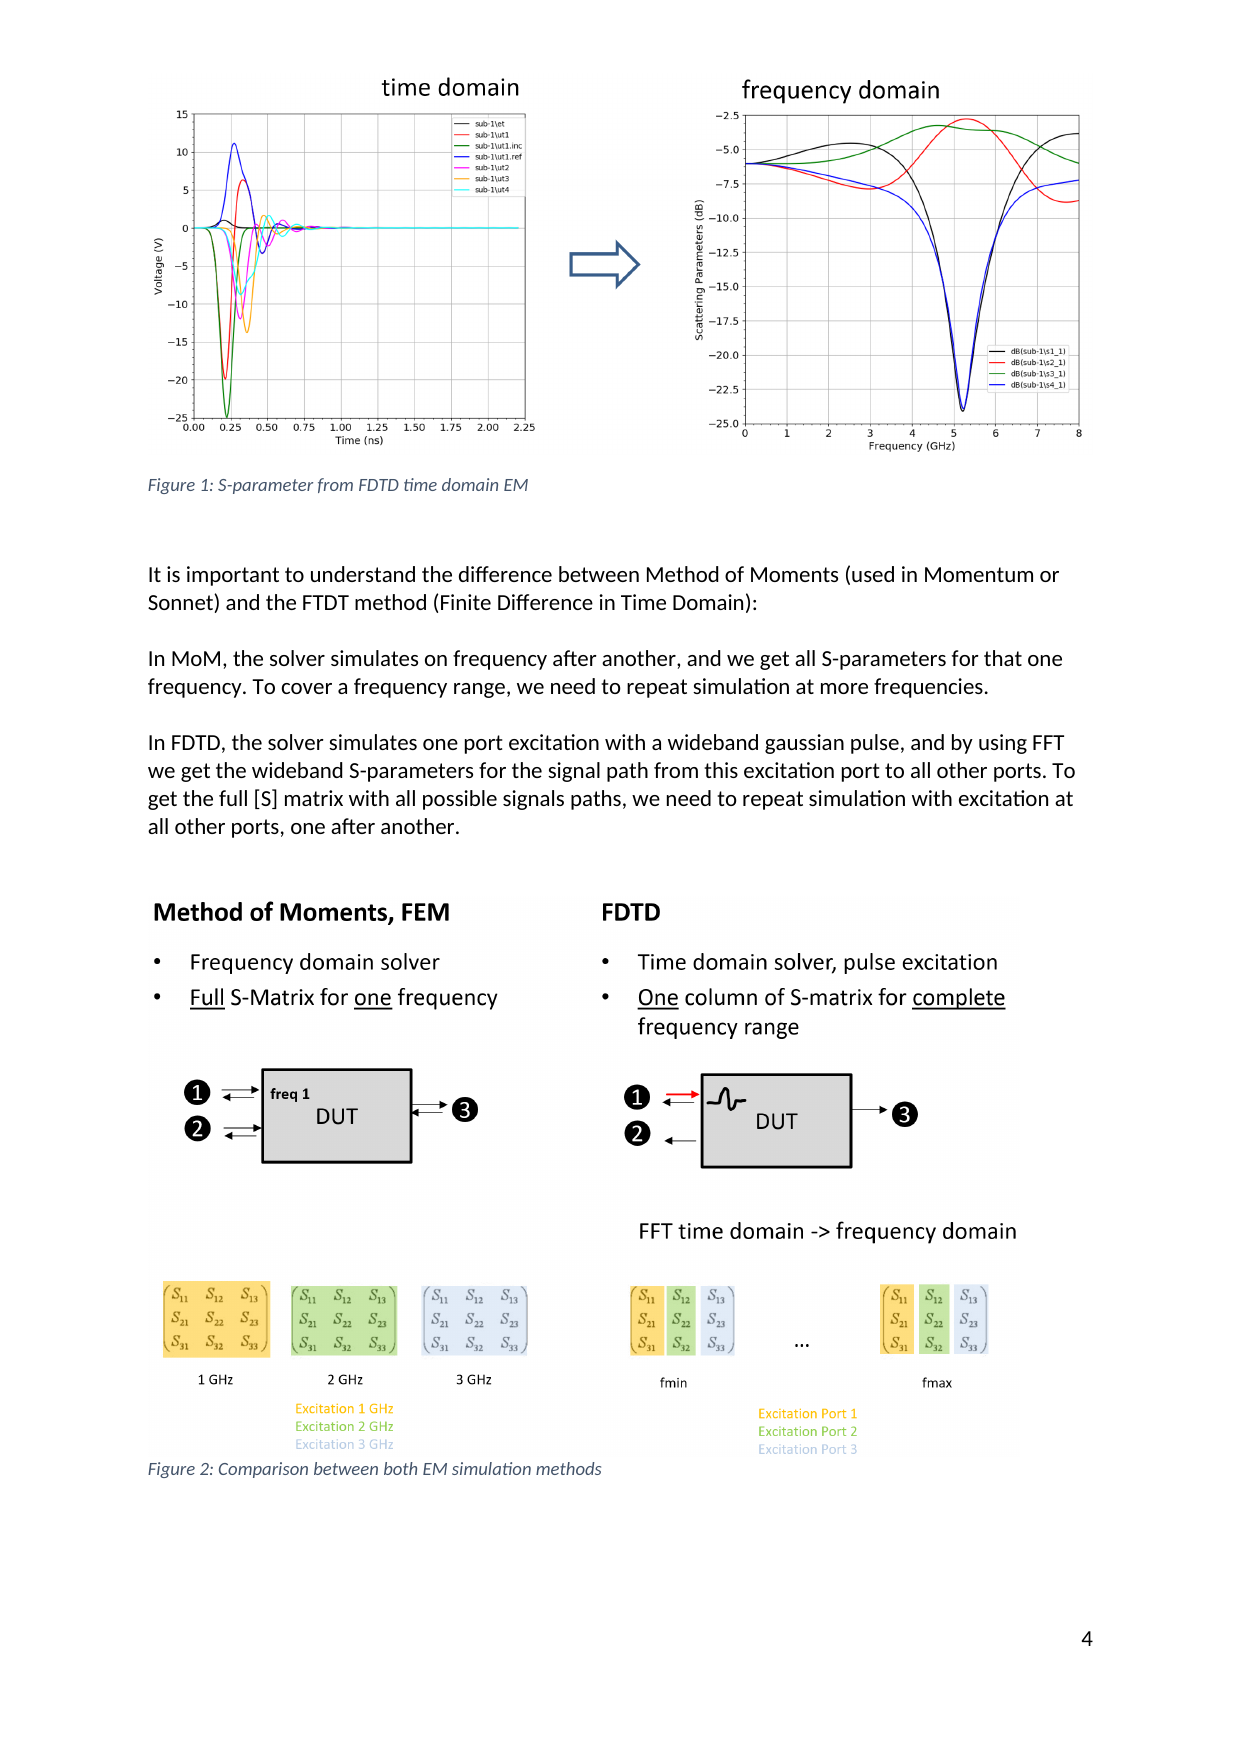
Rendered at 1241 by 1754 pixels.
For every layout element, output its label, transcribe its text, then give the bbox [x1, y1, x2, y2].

text In FDTD, the solver simulates one port excitation with a wideband gaussian pulse, and by using FFT we get the wideband S-parameters for the signal path from this excitation port to all other ports. To get the full [S] matrix with all possible signals paths, we need to repeat simulation with excitation at all other ports, one after another. [148, 728, 1093, 840]
text In MoM, the solver simulates on frequency after another, and we get all S-parameters for that one frequency. To cover a frequency range, we need to repeat simulation at more frequencies. [148, 644, 1093, 700]
text Figure 1: S-parameter from FDTD time domain EM [148, 473, 1093, 496]
picture [147, 896, 1021, 1457]
text It is important to understand the difference between Method of Moments (used in Momentum or Sonnet) and the FTDT method (Finite Difference in Time Domain): [148, 560, 1093, 616]
picture [147, 73, 1093, 455]
text Figure 2: Comparison between both EM simulation methods [148, 1457, 1093, 1479]
